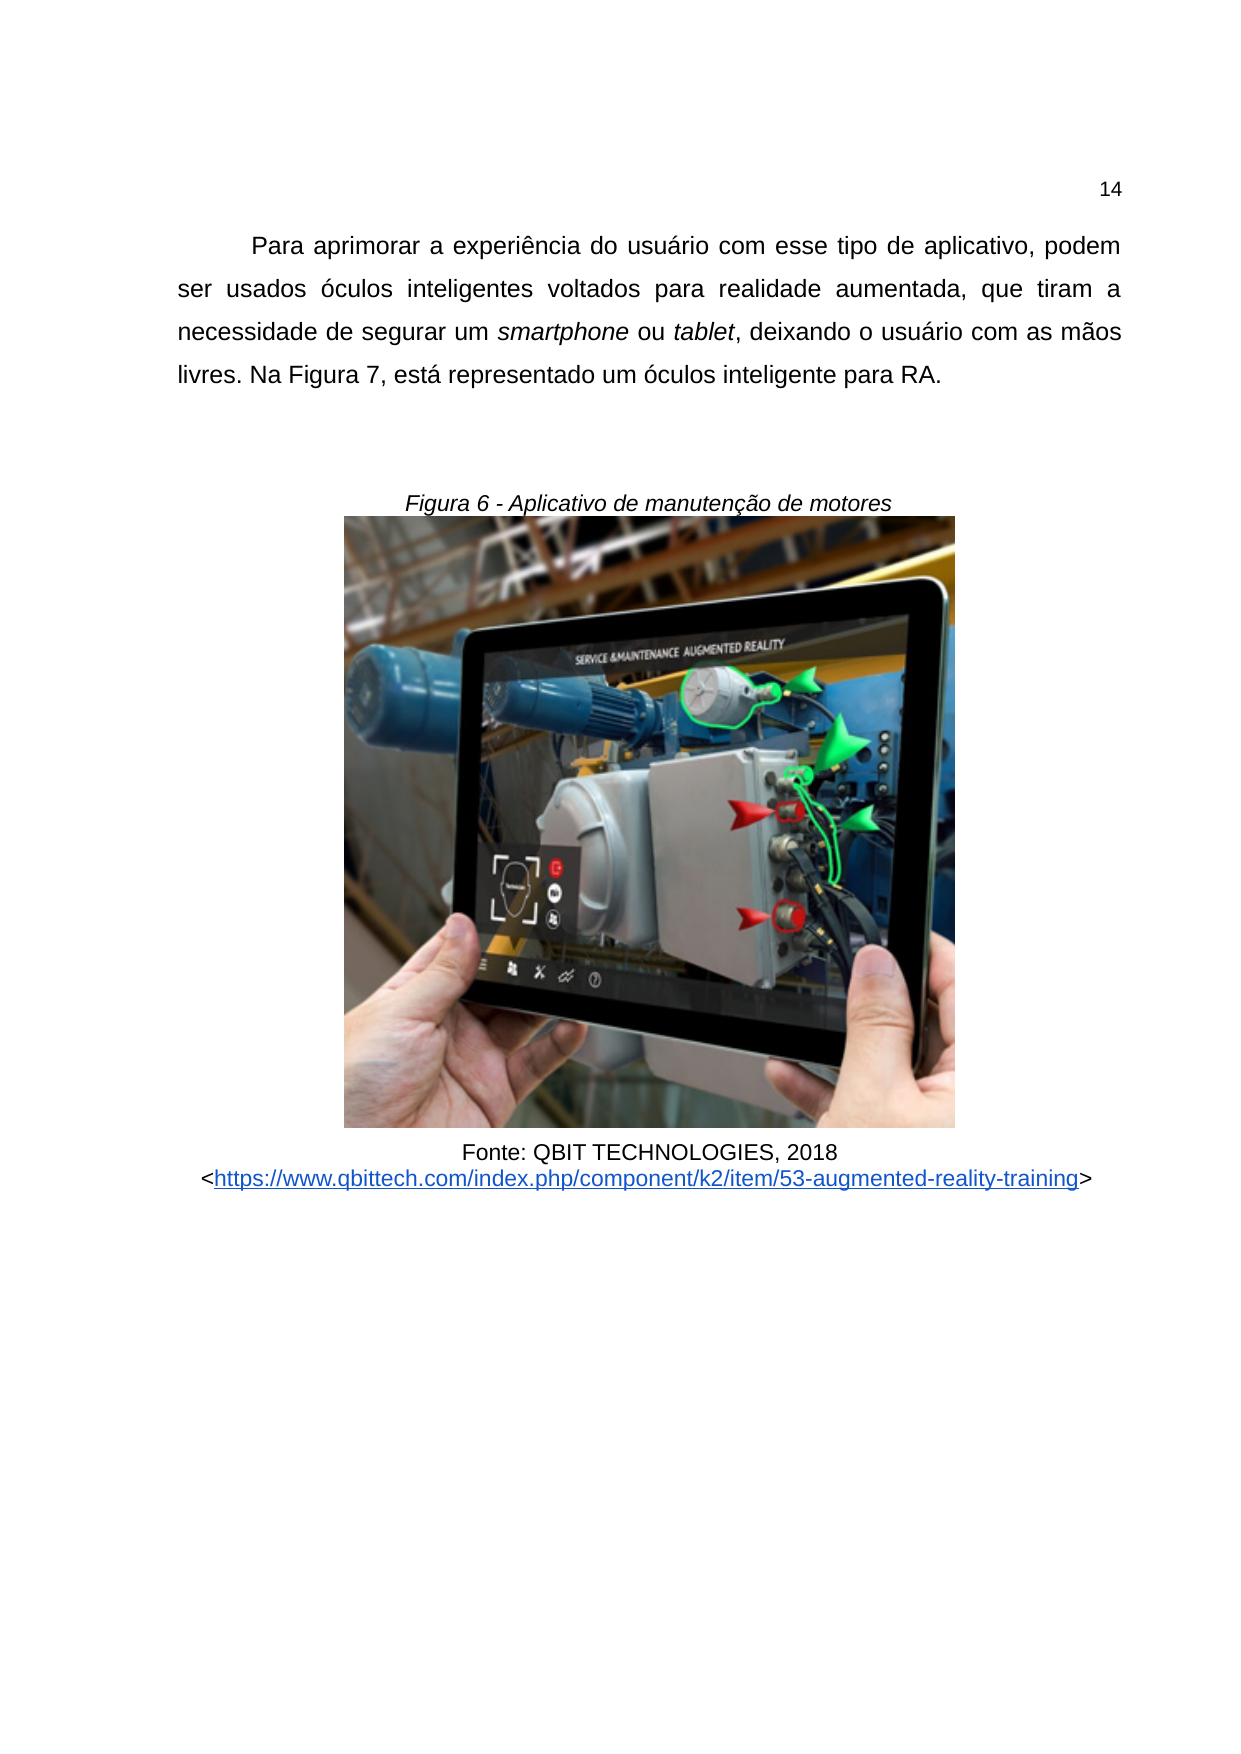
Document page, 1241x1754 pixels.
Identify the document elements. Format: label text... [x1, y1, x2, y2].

text Fonte: QBIT TECHNOLOGIES, 2018 [177, 1139, 1122, 1165]
text Figura 6 - Aplicativo de manutenção de motores [344, 488, 955, 516]
picture [344, 516, 955, 1128]
text <https://www.qbittech.com/index.php/component/k2/item/53-augmented-reality-training> [177, 1165, 1122, 1192]
text Para aprimorar a experiência do usuário com esse tipo de aplicativo, podem ser usados óculos inteligentes voltados para realidade aumentada, que tiram a necessidade de segurar um smartphone ou tablet, deixando o usuário com as mãos livres. Na Figura 7, está representado um óculos inteligente para RA. [177, 231, 1122, 389]
